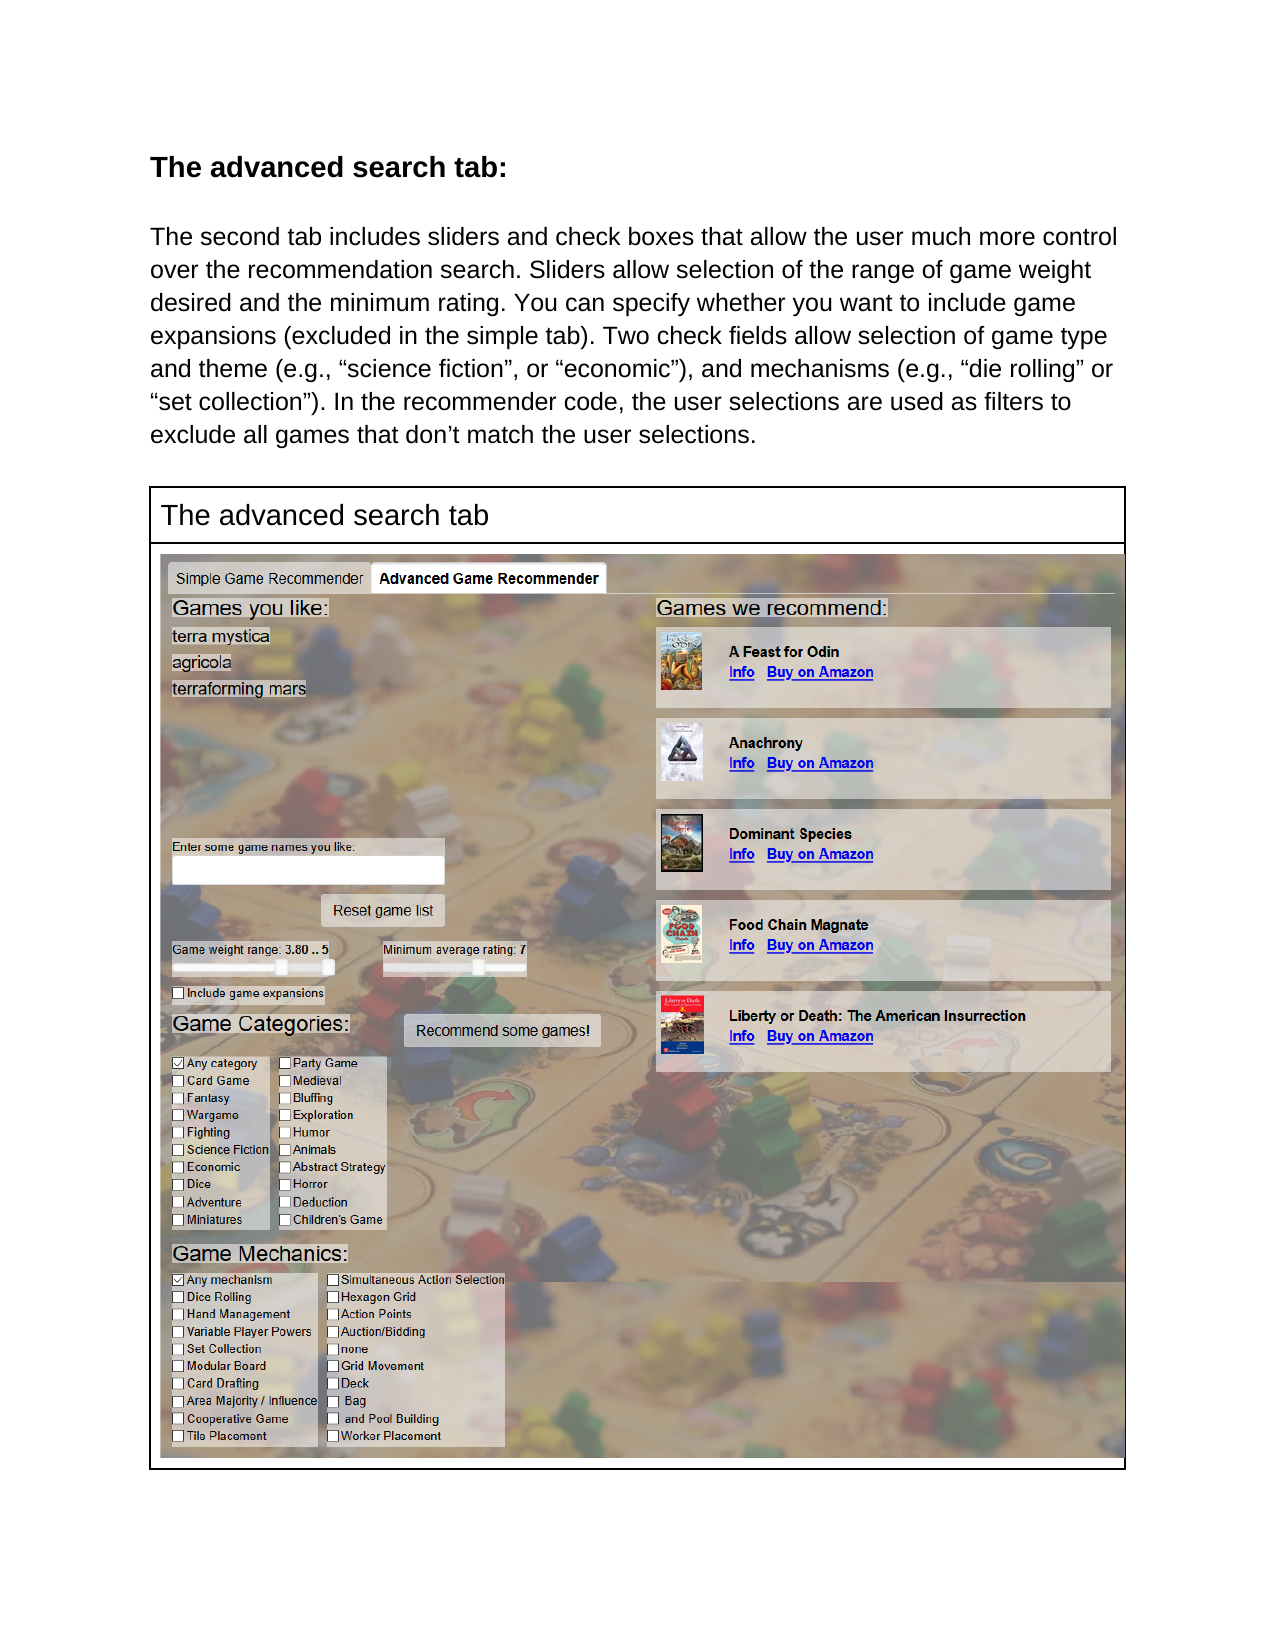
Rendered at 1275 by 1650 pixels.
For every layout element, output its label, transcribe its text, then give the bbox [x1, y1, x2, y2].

text The advanced search tab: [150, 150, 1125, 183]
picture [160, 554, 1125, 1458]
table_cell [151, 544, 1124, 1468]
text The second tab includes sliders and check boxes that allow the user much more control over the recommendation search. Sliders allow selection of the range of game weight desired and the minimum rating. You can specify whether you want to include game expansions (excluded in the simple tab). Two check fields allow selection of game type and theme (e.g., “science fiction”, or “economic”), and mechanisms (e.g., “die rolling” or “set collection”). In the recommender code, the user selections are used as filters to exclude all games that don’t match the user selections. [150, 222, 1125, 448]
table_header The advanced search tab [151, 488, 1124, 542]
